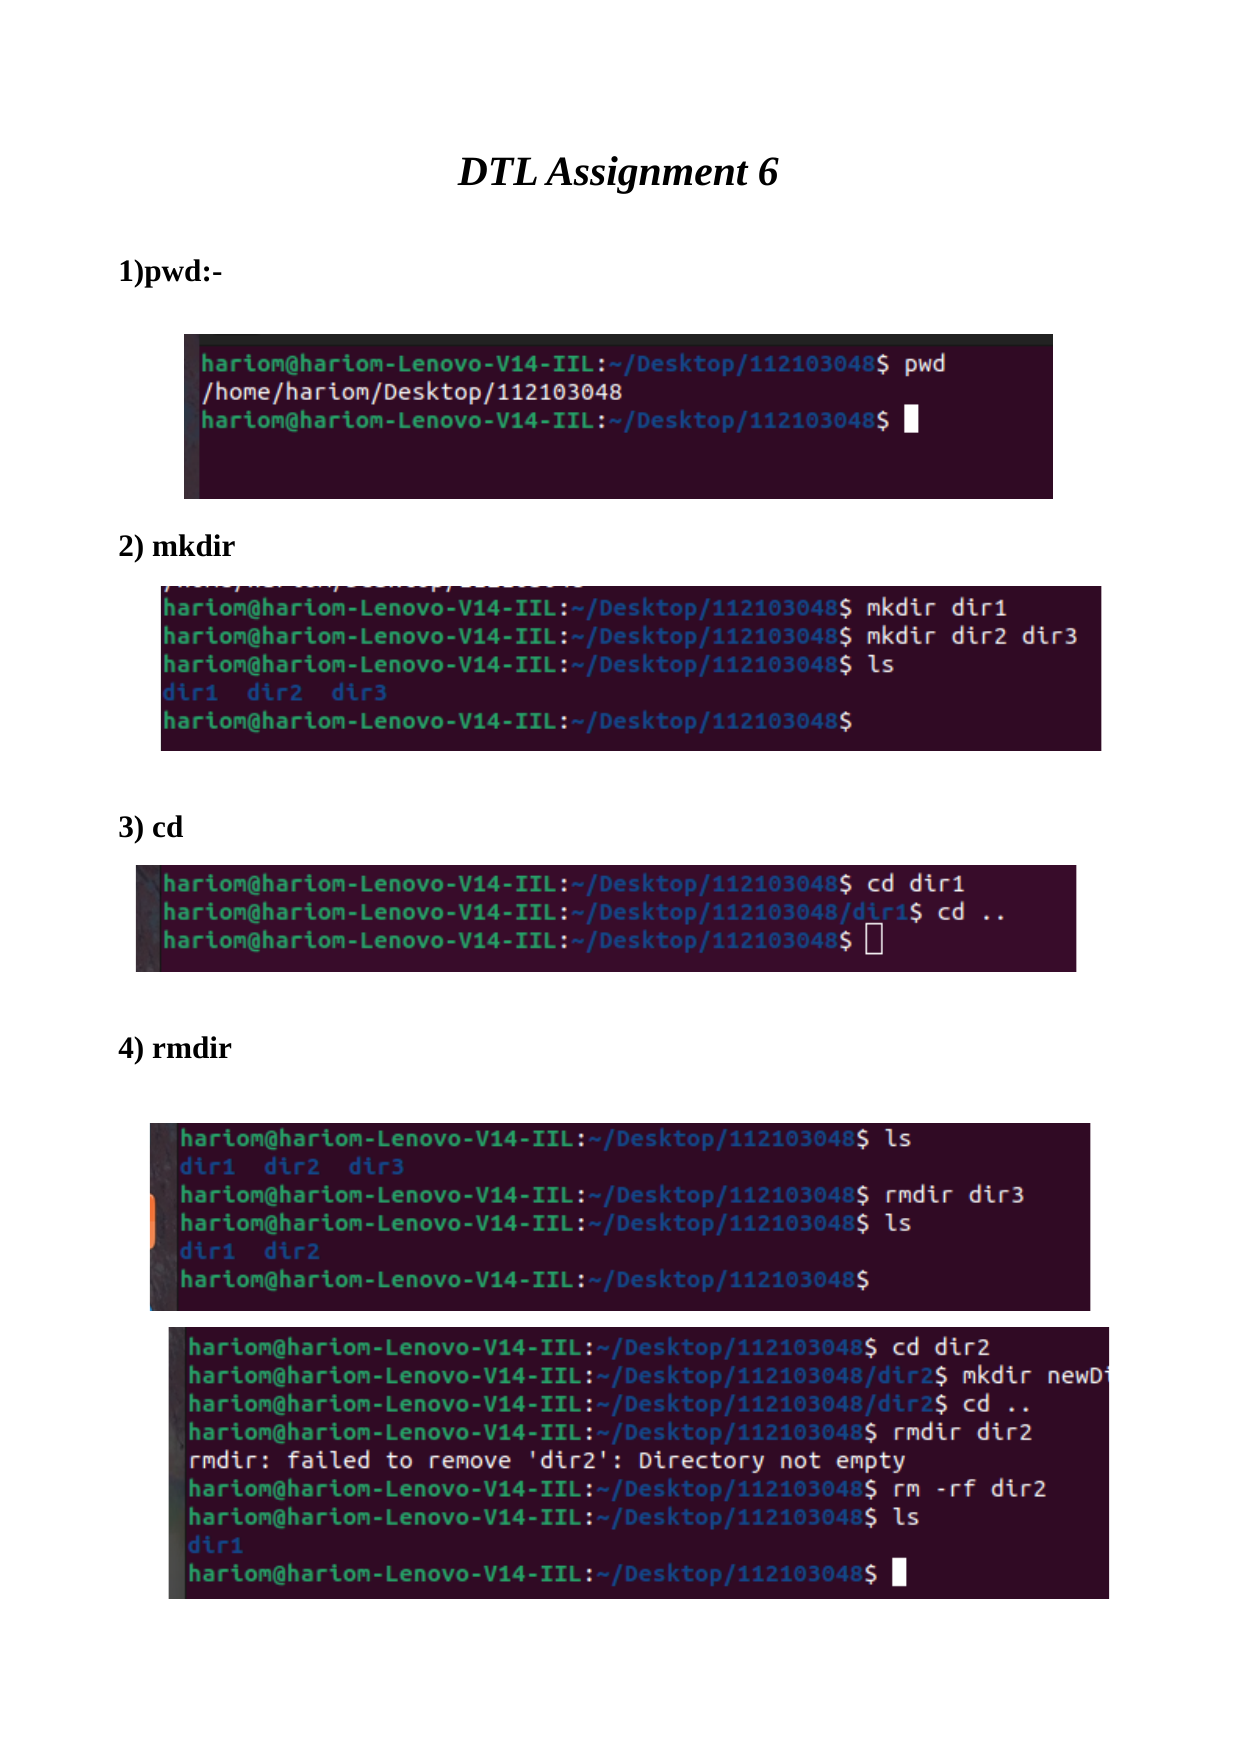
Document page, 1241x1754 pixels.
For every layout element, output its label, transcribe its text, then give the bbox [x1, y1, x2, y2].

text 2) mkdir [118, 527, 1122, 563]
text DTL Assignment 6 [118, 147, 1122, 195]
text 4) rmdir [118, 1029, 1122, 1065]
text 3) cd [118, 808, 1122, 844]
picture [149, 1123, 1091, 1311]
picture [135, 865, 1077, 972]
picture [160, 586, 1102, 751]
picture [168, 1327, 1110, 1599]
picture [184, 334, 1053, 499]
text 1)pwd:- [118, 252, 1122, 288]
